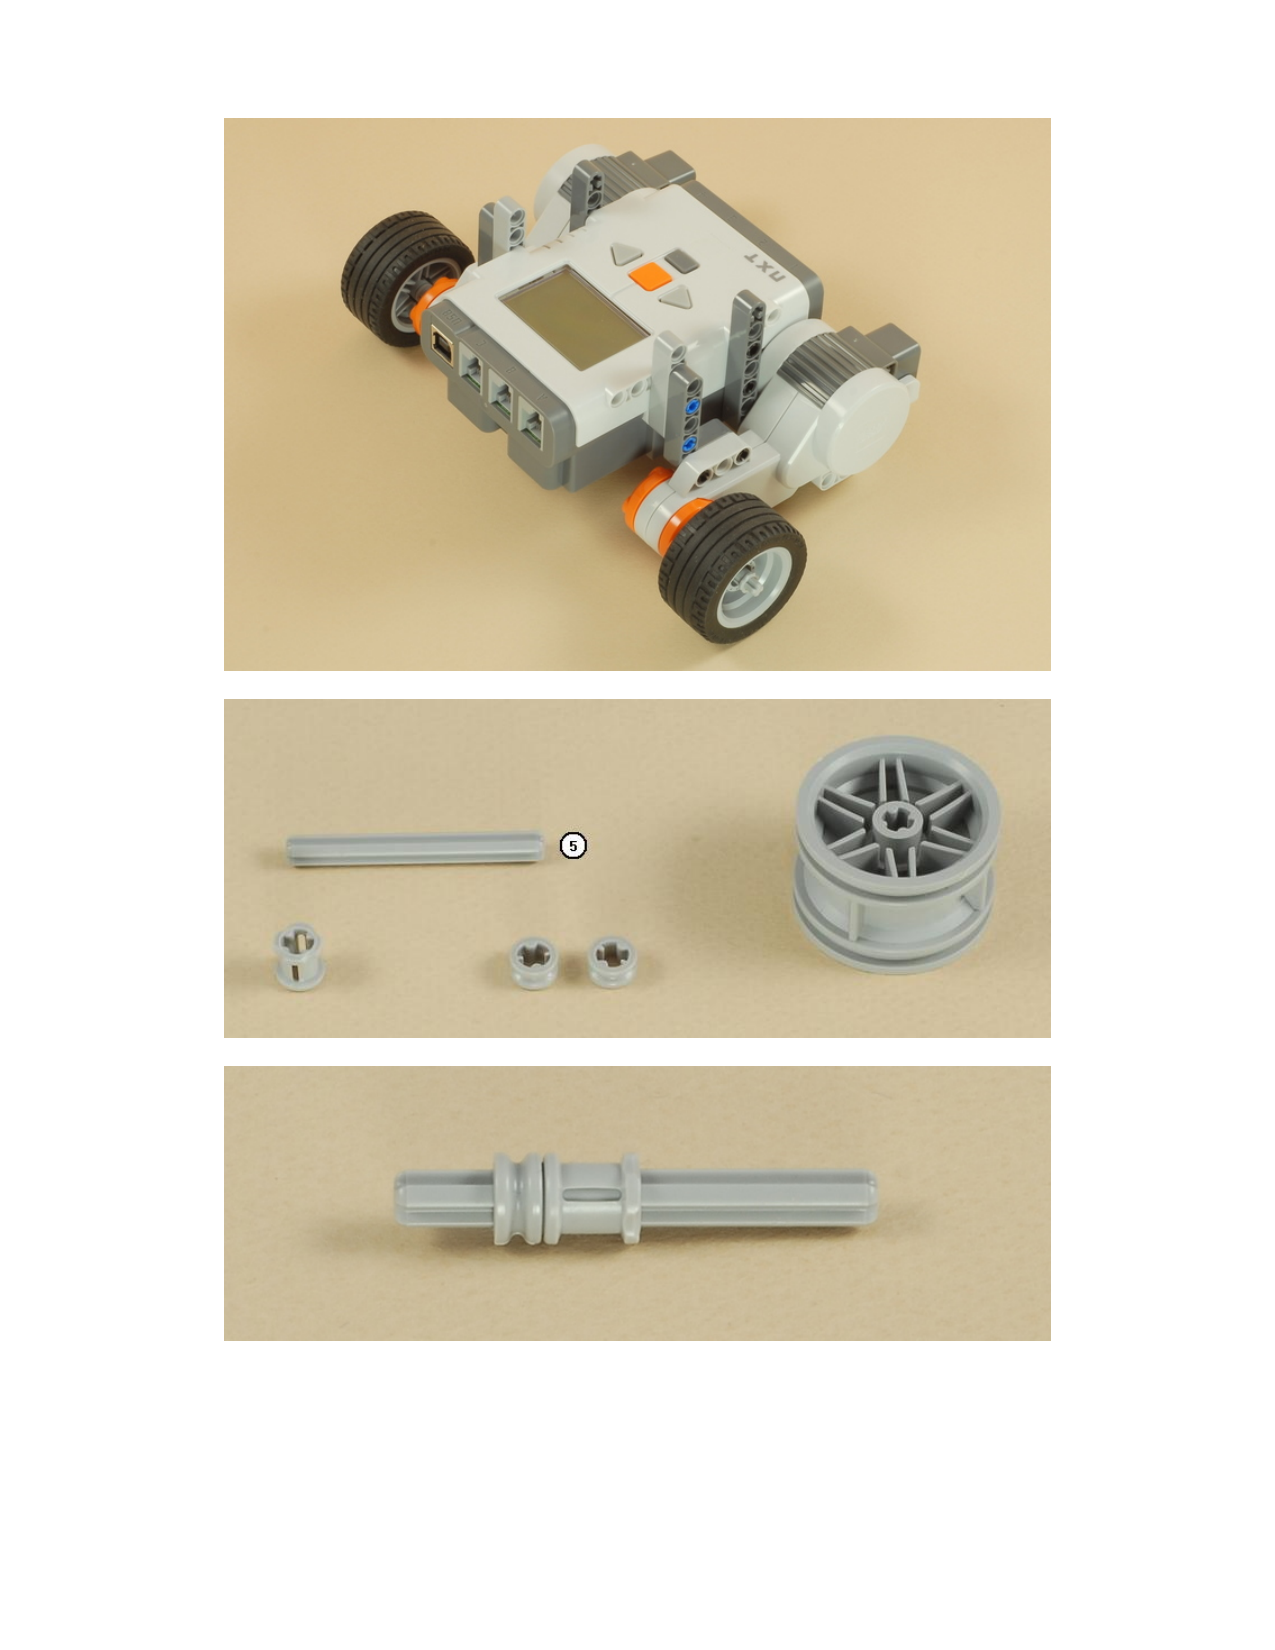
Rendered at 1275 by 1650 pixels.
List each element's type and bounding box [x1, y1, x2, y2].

picture [224, 1066, 1051, 1341]
picture [224, 699, 1051, 1038]
picture [224, 118, 1051, 671]
